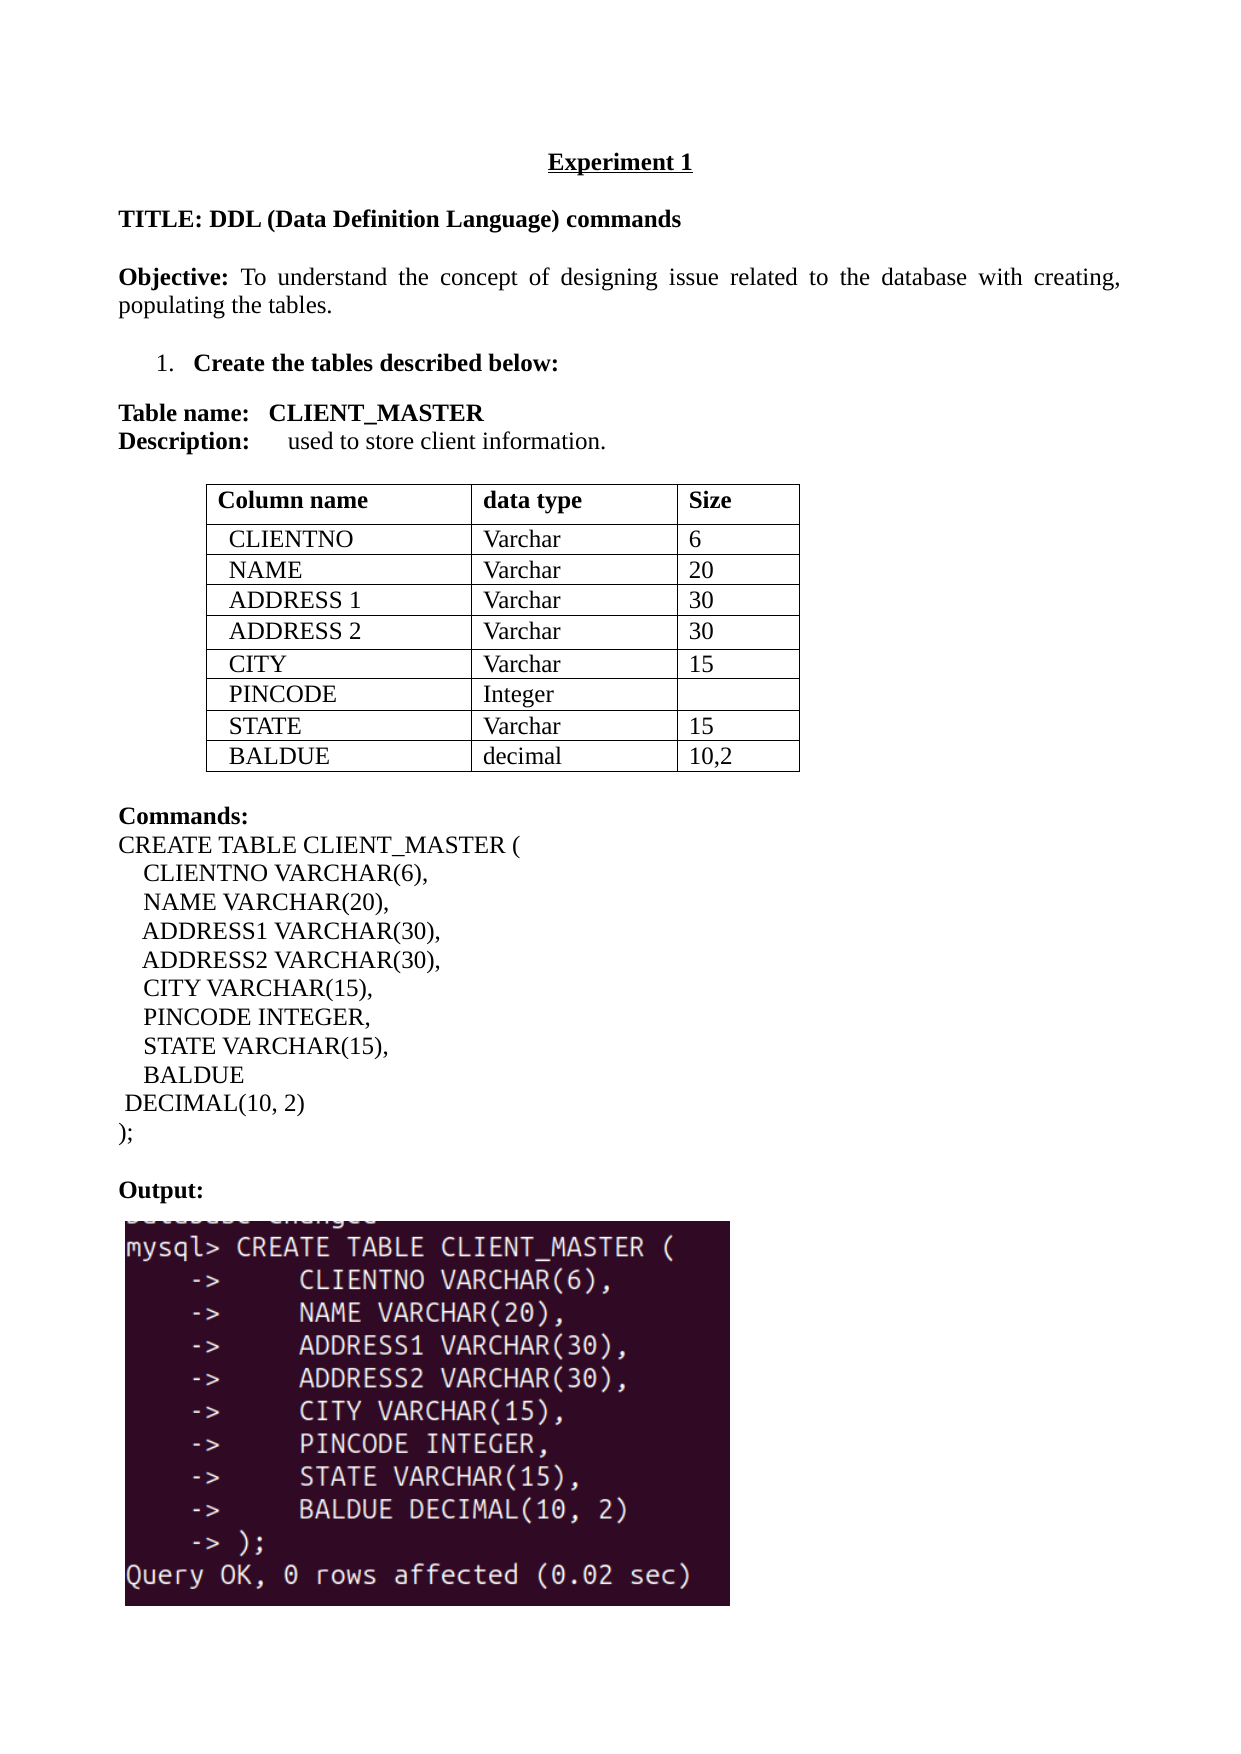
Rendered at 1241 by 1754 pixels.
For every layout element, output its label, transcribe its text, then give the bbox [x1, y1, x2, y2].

table_cell 20 [678, 555, 799, 584]
table_cell STATE [207, 711, 471, 740]
table_cell CLIENTNO [207, 525, 471, 554]
table_cell ADDRESS 1 [207, 585, 471, 615]
picture [125, 1221, 730, 1606]
table_cell PINCODE [207, 679, 471, 710]
table_cell Varchar [472, 650, 677, 678]
text Objective: To understand the concept of designing issue related to the database with creating, populating the tables. [118, 262, 1122, 319]
table_cell decimal [472, 741, 677, 771]
table_cell Varchar [472, 555, 677, 584]
text PINCODE INTEGER, [118, 1002, 1122, 1031]
table_cell Varchar [472, 525, 677, 554]
table_cell 15 [678, 711, 799, 740]
text STATE VARCHAR(15), [118, 1031, 1122, 1060]
list Create the tables described below: [156, 348, 1122, 377]
table_cell Varchar [472, 711, 677, 740]
text CREATE TABLE CLIENT_MASTER ( [118, 830, 1122, 858]
table_cell ADDRESS 2 [207, 616, 471, 648]
table_cell 30 [678, 585, 799, 615]
text Output: [118, 1175, 1122, 1203]
text Commands: [118, 801, 1122, 830]
table_header data type [472, 485, 677, 523]
text TITLE: DDL (Data Definition Language) commands [118, 204, 1122, 233]
table_header Column name [207, 485, 471, 523]
text ADDRESS1 VARCHAR(30), [118, 916, 1122, 945]
text NAME VARCHAR(20), [118, 887, 1122, 916]
table_cell [678, 679, 799, 710]
table_cell 30 [678, 616, 799, 648]
text ADDRESS2 VARCHAR(30), [118, 945, 1122, 973]
table_cell 6 [678, 525, 799, 554]
text ); [118, 1117, 1122, 1146]
text Experiment 1 [118, 147, 1122, 176]
table_cell 15 [678, 650, 799, 678]
table_cell NAME [207, 555, 471, 584]
text CLIENTNO VARCHAR(6), [118, 858, 1122, 887]
text DECIMAL(10, 2) [118, 1088, 1122, 1117]
table_cell BALDUE [207, 741, 471, 771]
text CITY VARCHAR(15), [118, 973, 1122, 1002]
table_cell Varchar [472, 585, 677, 615]
table_header Size [678, 485, 799, 523]
table_cell Varchar [472, 616, 677, 648]
text BALDUE [118, 1060, 1122, 1088]
table_cell CITY [207, 650, 471, 678]
text Table name: CLIENT_MASTER Description: used to store client information. [118, 398, 1122, 455]
table_cell Integer [472, 679, 677, 710]
table_cell 10,2 [678, 741, 799, 771]
